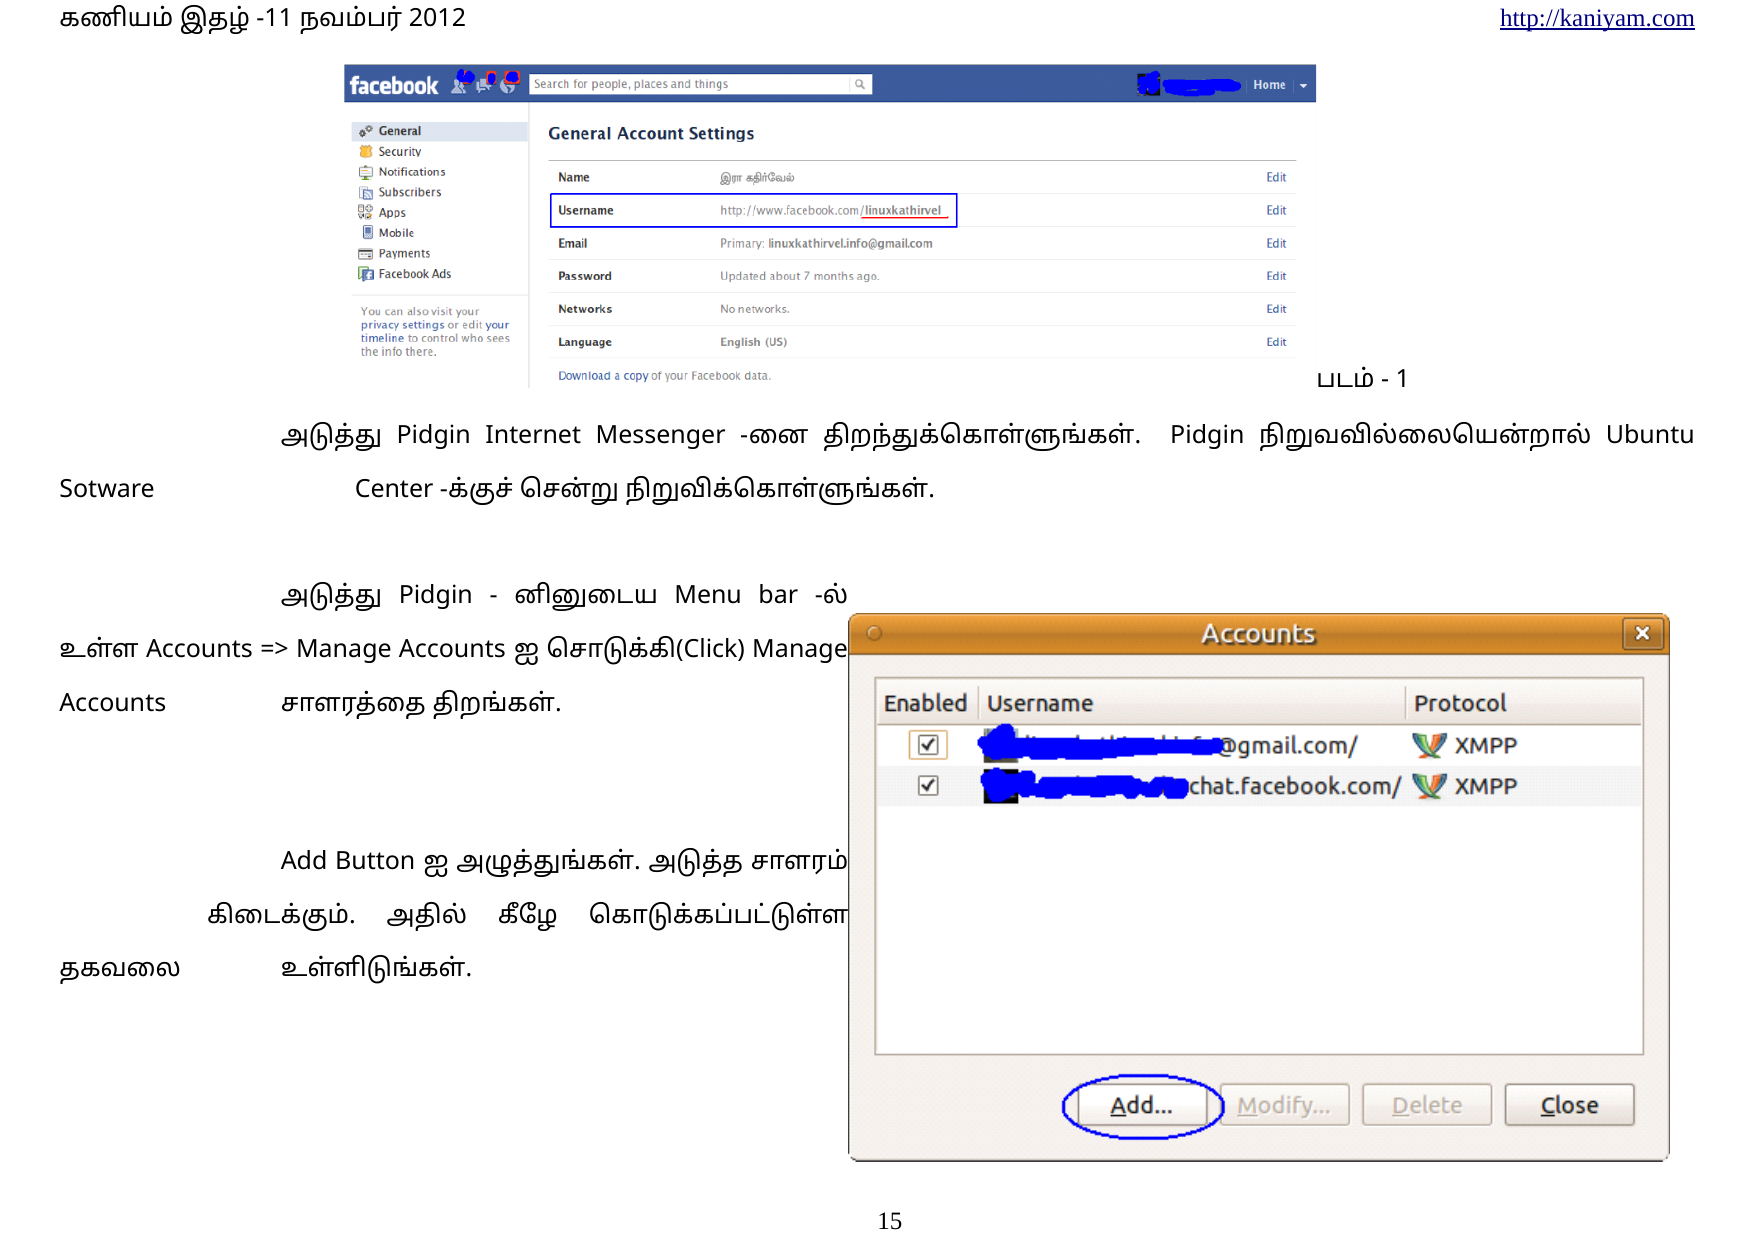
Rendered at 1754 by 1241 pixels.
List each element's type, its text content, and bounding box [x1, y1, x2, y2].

text அடுத்து Pidgin Internet Messenger -னை திறந்துக்கொள்ளுங்கள். Pidgin நிறுவவில்லையென்றால் Ubuntu Sotware Center -க்குச் சென்று நிறுவிக்கொள்ளுங்கள். [59, 416, 1695, 507]
text அடுத்து Pidgin - னினுடைய Menu bar -ல் உள்ள Accounts => Manage Accounts ஐ சொடுக்கி(Click) Manage Accounts சாளரத்தை திறங்கள். [59, 577, 1695, 722]
text [1670, 842, 1695, 986]
text Add Button ஐ அழுத்துங்கள். அடுத்த சாளரம் கிடைக்கும். அதில் கீழே கொடுக்கப்பட்டுள்ள தகவலை உள்ளிடுங்கள். [59, 842, 848, 986]
text படம் - 1 [59, 64, 1695, 398]
